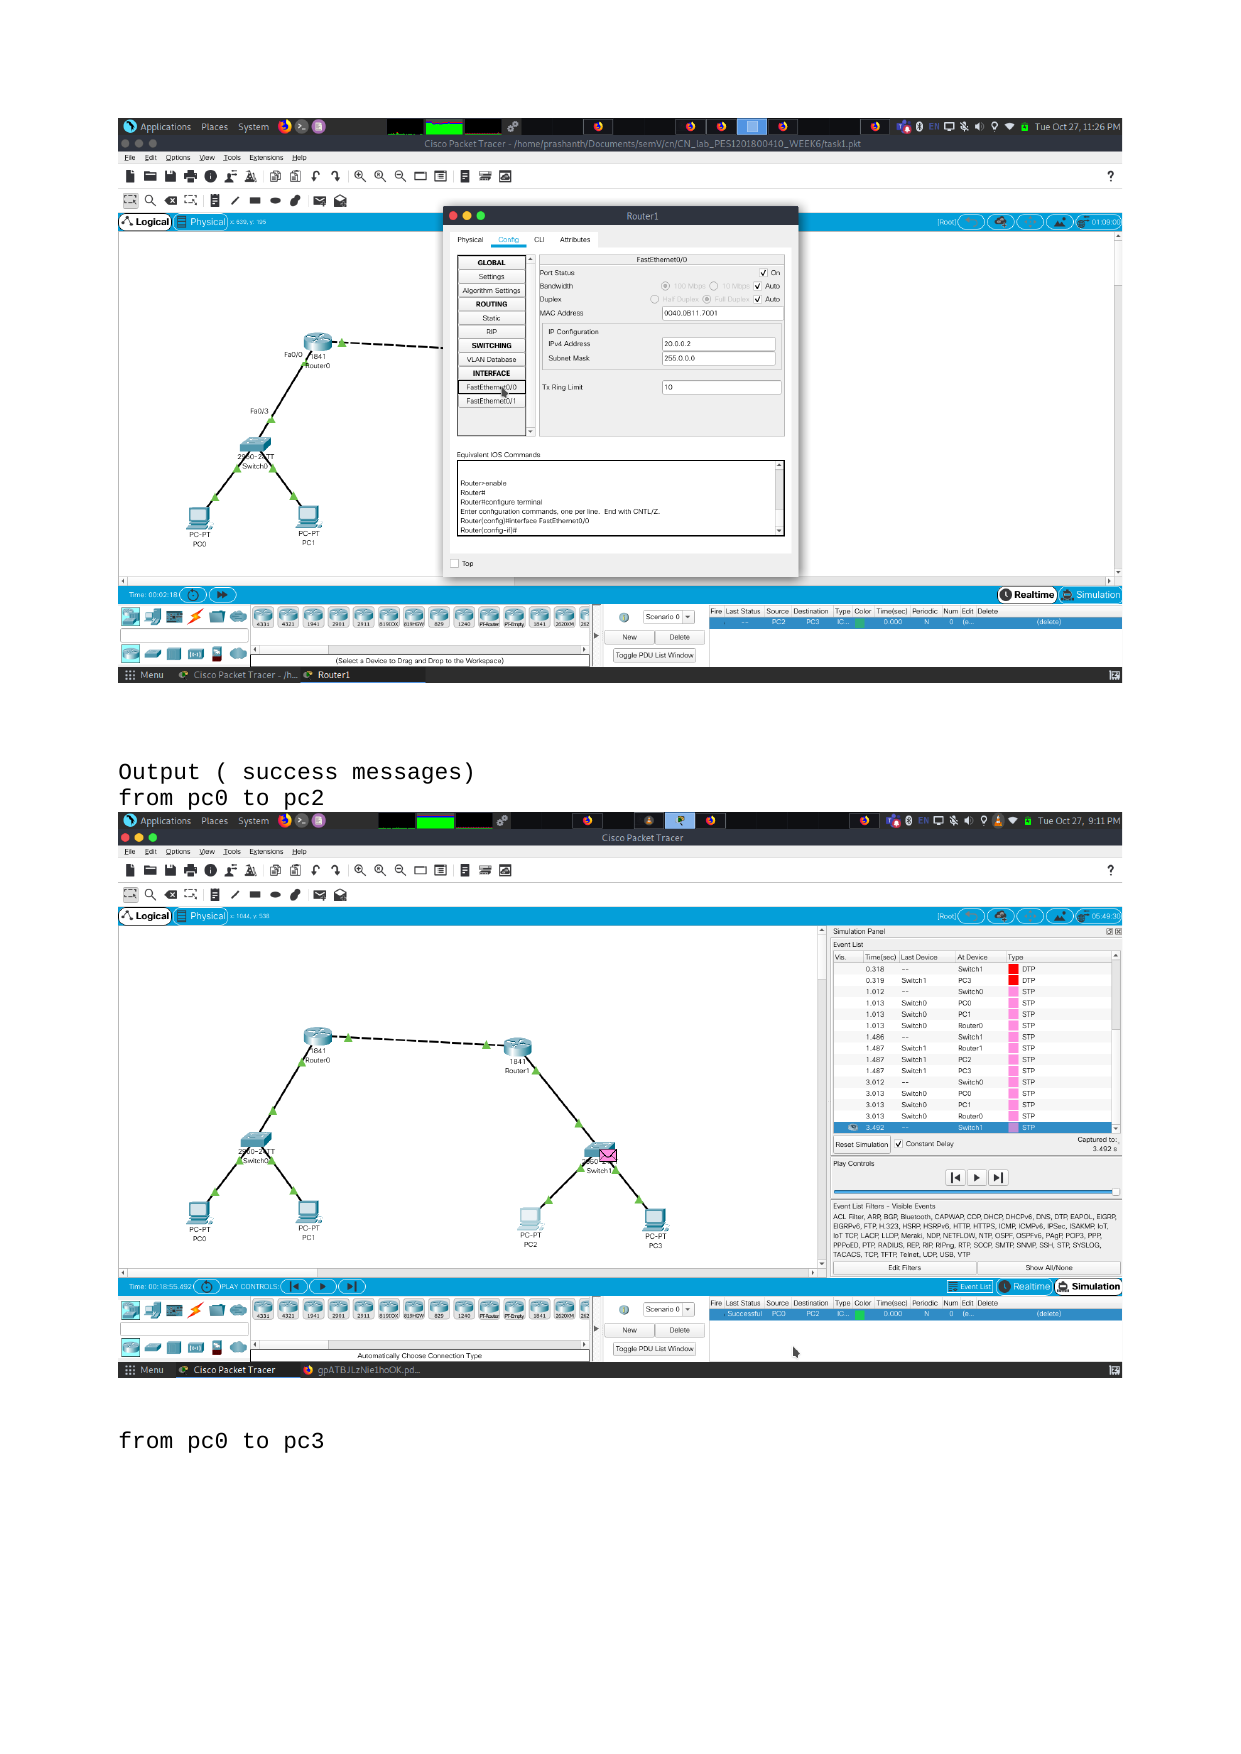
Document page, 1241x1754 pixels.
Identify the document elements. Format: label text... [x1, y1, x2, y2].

text from pc0 to pc3 [118, 1429, 1122, 1455]
picture [118, 118, 1123, 683]
picture [1062, 596, 1073, 600]
picture [999, 1281, 1010, 1292]
text Output ( success messages) [118, 761, 1122, 787]
text from pc0 to pc2 [118, 787, 1122, 812]
picture [1078, 221, 1084, 229]
picture [996, 911, 1006, 921]
picture [996, 217, 1006, 226]
picture [118, 812, 1123, 1378]
